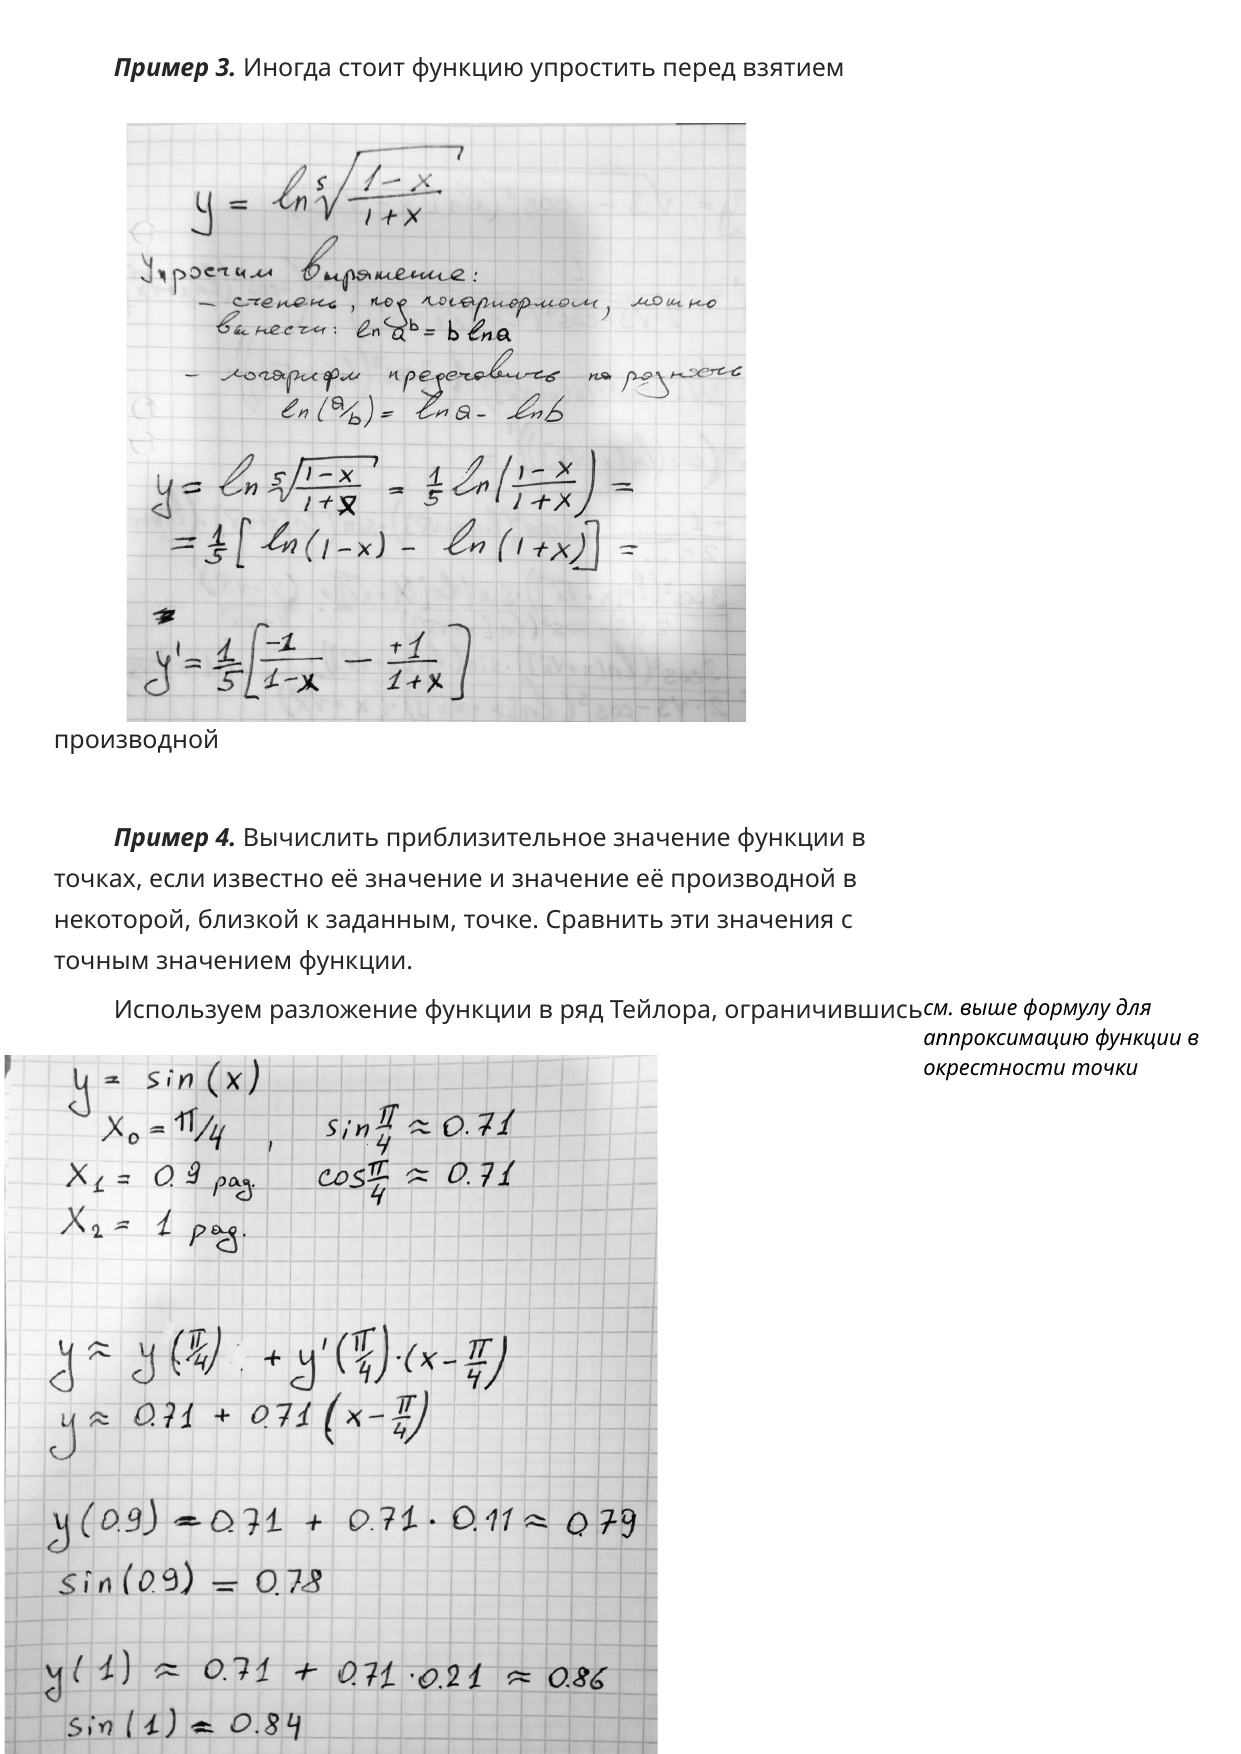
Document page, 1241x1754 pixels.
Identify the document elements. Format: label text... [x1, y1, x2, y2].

picture [126, 123, 747, 722]
picture [4, 1055, 658, 1754]
text Пример 4. Вычислить приблизительное значение функции в точках, если известно её значение и значение её производной в некоторой, близкой к заданным, точке. Сравнить эти значения с точным значением функции. [53, 820, 928, 976]
text Пример 3. Иногда стоит функцию упростить перед взятием производной [53, 49, 928, 756]
text Используем разложение функции в ряд Тейлора, ограничившись двумя членами ряда. [53, 991, 928, 1026]
